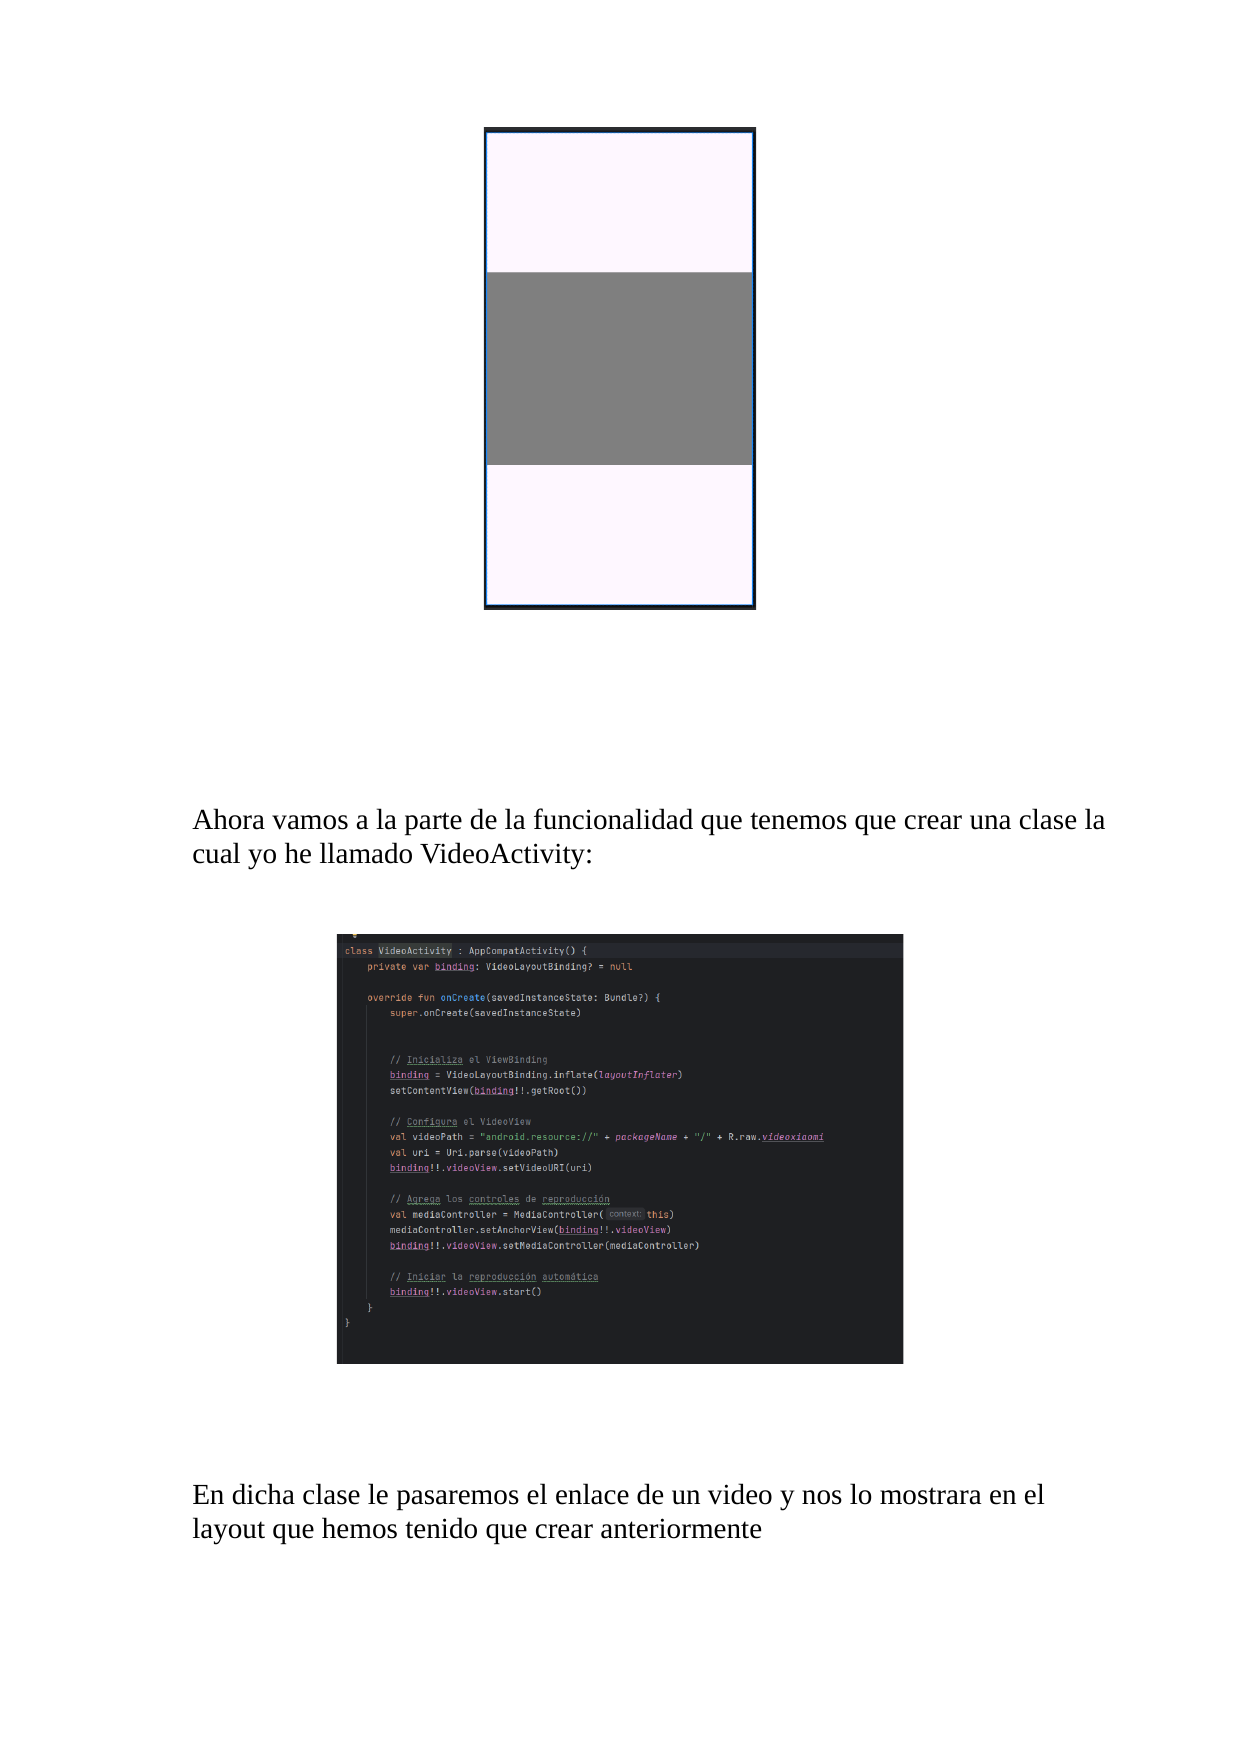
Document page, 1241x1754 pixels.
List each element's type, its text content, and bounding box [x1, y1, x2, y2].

text En dicha clase le pasaremos el enlace de un video y nos lo mostrara en el layout que hemos tenido que crear anteriormente [118, 1477, 1122, 1544]
picture [336, 934, 904, 1364]
picture [483, 127, 757, 610]
text Ahora vamos a la parte de la funcionalidad que tenemos que crear una clase la cual yo he llamado VideoActivity: [118, 802, 1122, 869]
